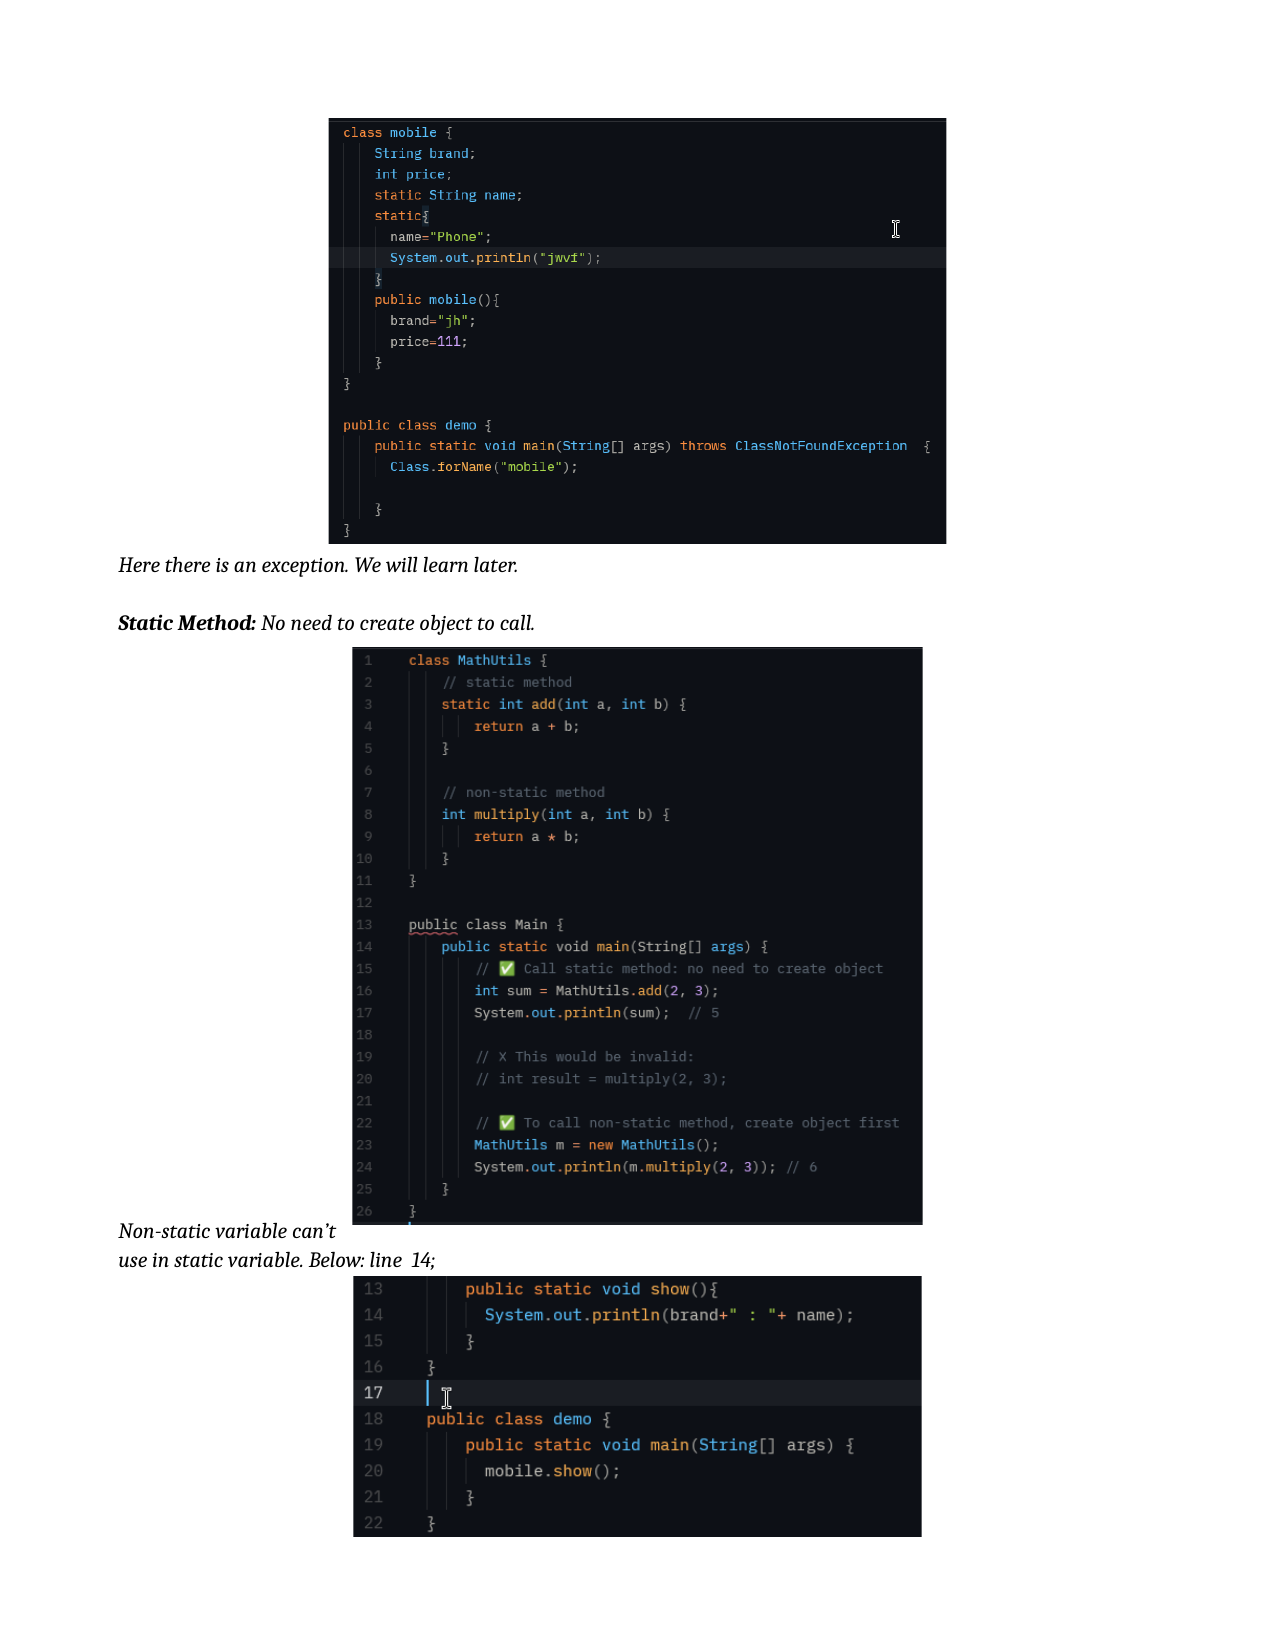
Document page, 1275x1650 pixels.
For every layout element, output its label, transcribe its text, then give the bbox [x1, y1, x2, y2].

text Here there is an exception. We will learn later. [118, 552, 1157, 578]
picture [352, 647, 923, 1225]
picture [353, 1276, 922, 1537]
text Non-static variable can’t use in static variable. Below: line 14; [118, 1218, 1157, 1273]
picture [328, 118, 947, 544]
text Static Method: No need to create object to call. [118, 610, 1157, 636]
